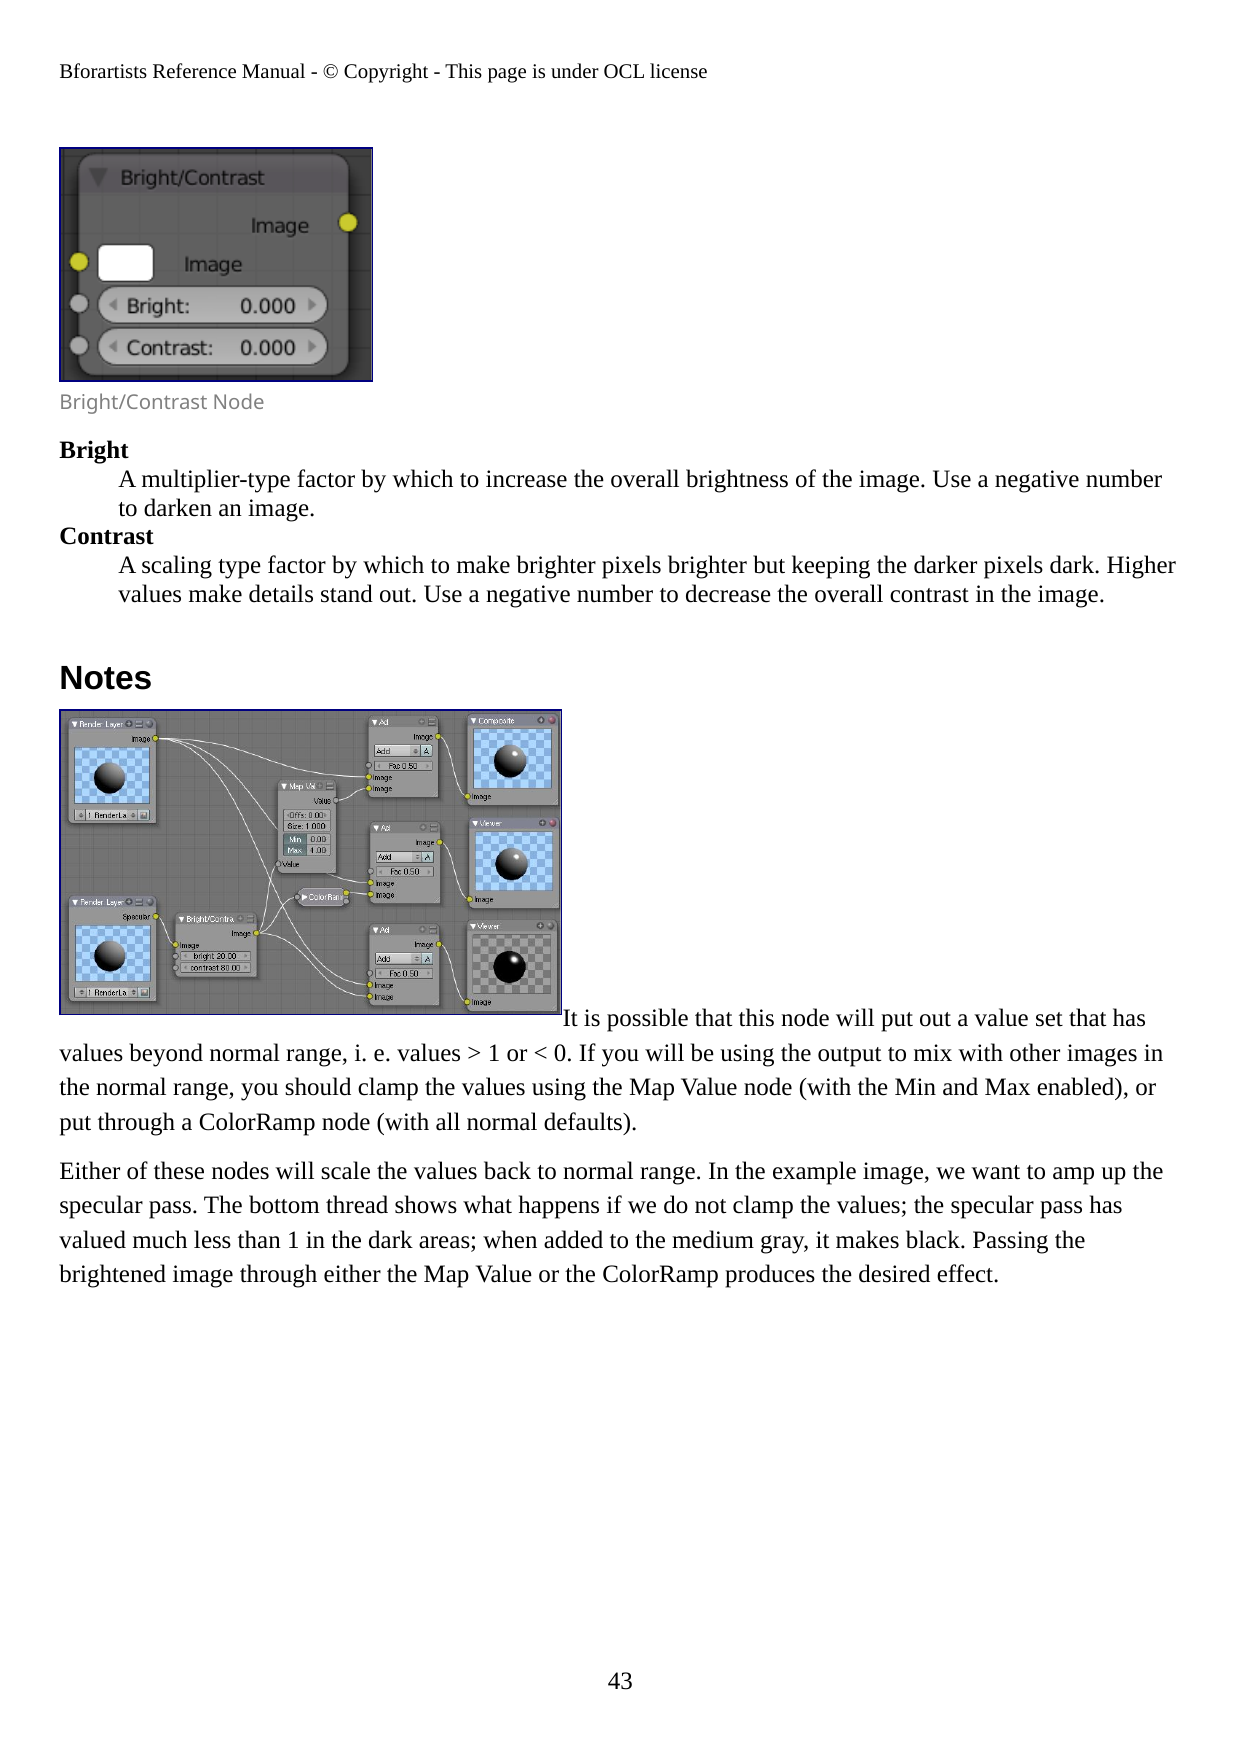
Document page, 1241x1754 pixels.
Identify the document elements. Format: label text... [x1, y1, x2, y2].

list A multiplier-type factor by which to increase the overall brightness of the image. Use a negative number to darken an image. [118, 464, 1181, 521]
picture [61, 149, 372, 380]
picture [61, 711, 561, 1014]
subtitle Notes [59, 658, 1181, 697]
list A scaling type factor by which to make brighter pixels brighter but keeping the darker pixels dark. Higher values make details stand out. Use a negative number to decrease the overall contrast in the image. [118, 550, 1181, 608]
subtitle Contrast [59, 521, 1181, 550]
text It is possible that this node will put out a value set that has values beyond normal range, i. e. values > 1 or < 0. If you will be using the output to mix with other images in the normal range, you should clamp the values using the Map Value node (with the Min and Max enabled), or put through a ColorRamp node (with all normal defaults). [59, 1003, 1181, 1136]
text Bright/Contrast Node [59, 387, 1181, 415]
subtitle Bright [59, 435, 1181, 464]
text Either of these nodes will scale the values back to normal range. In the example image, we want to amp up the specular pass. The bottom thread shows what happens if we do not clamp the values; the specular pass has valued much less than 1 in the dark areas; when added to the medium gray, it makes black. Passing the brightened image through either the Map Value or the ColorRamp produces the desired effect. [59, 1156, 1181, 1288]
